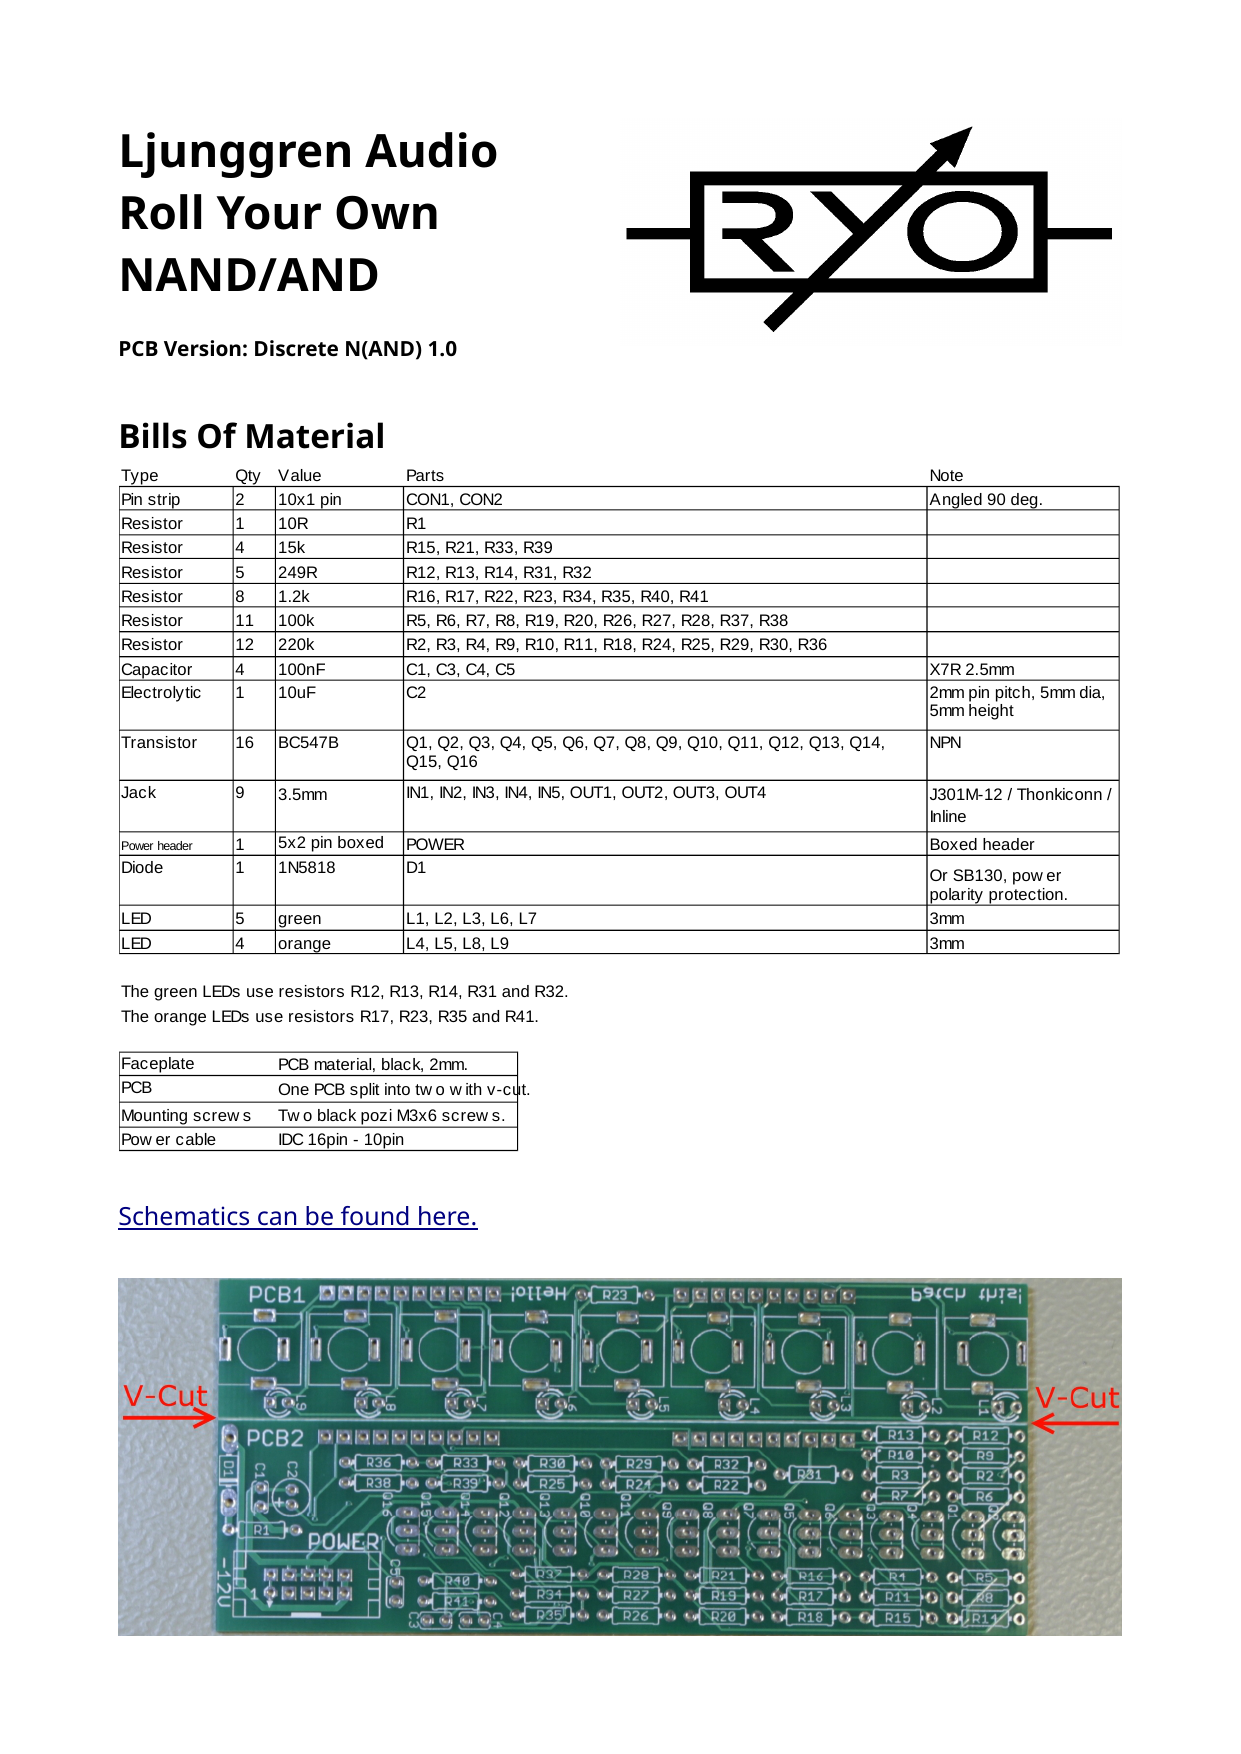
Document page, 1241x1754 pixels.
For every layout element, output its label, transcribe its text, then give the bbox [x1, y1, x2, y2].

text Schematics can be found here. [118, 1199, 1122, 1233]
text Roll Your Own [118, 181, 620, 243]
text Ljunggren Audio [118, 118, 620, 181]
picture [620, 118, 1122, 346]
text NAND/AND [118, 243, 620, 305]
text PCB Version: Discrete N(AND) 1.0 [118, 334, 1122, 362]
text Bills Of Material [118, 413, 1122, 459]
picture [118, 1278, 1122, 1636]
